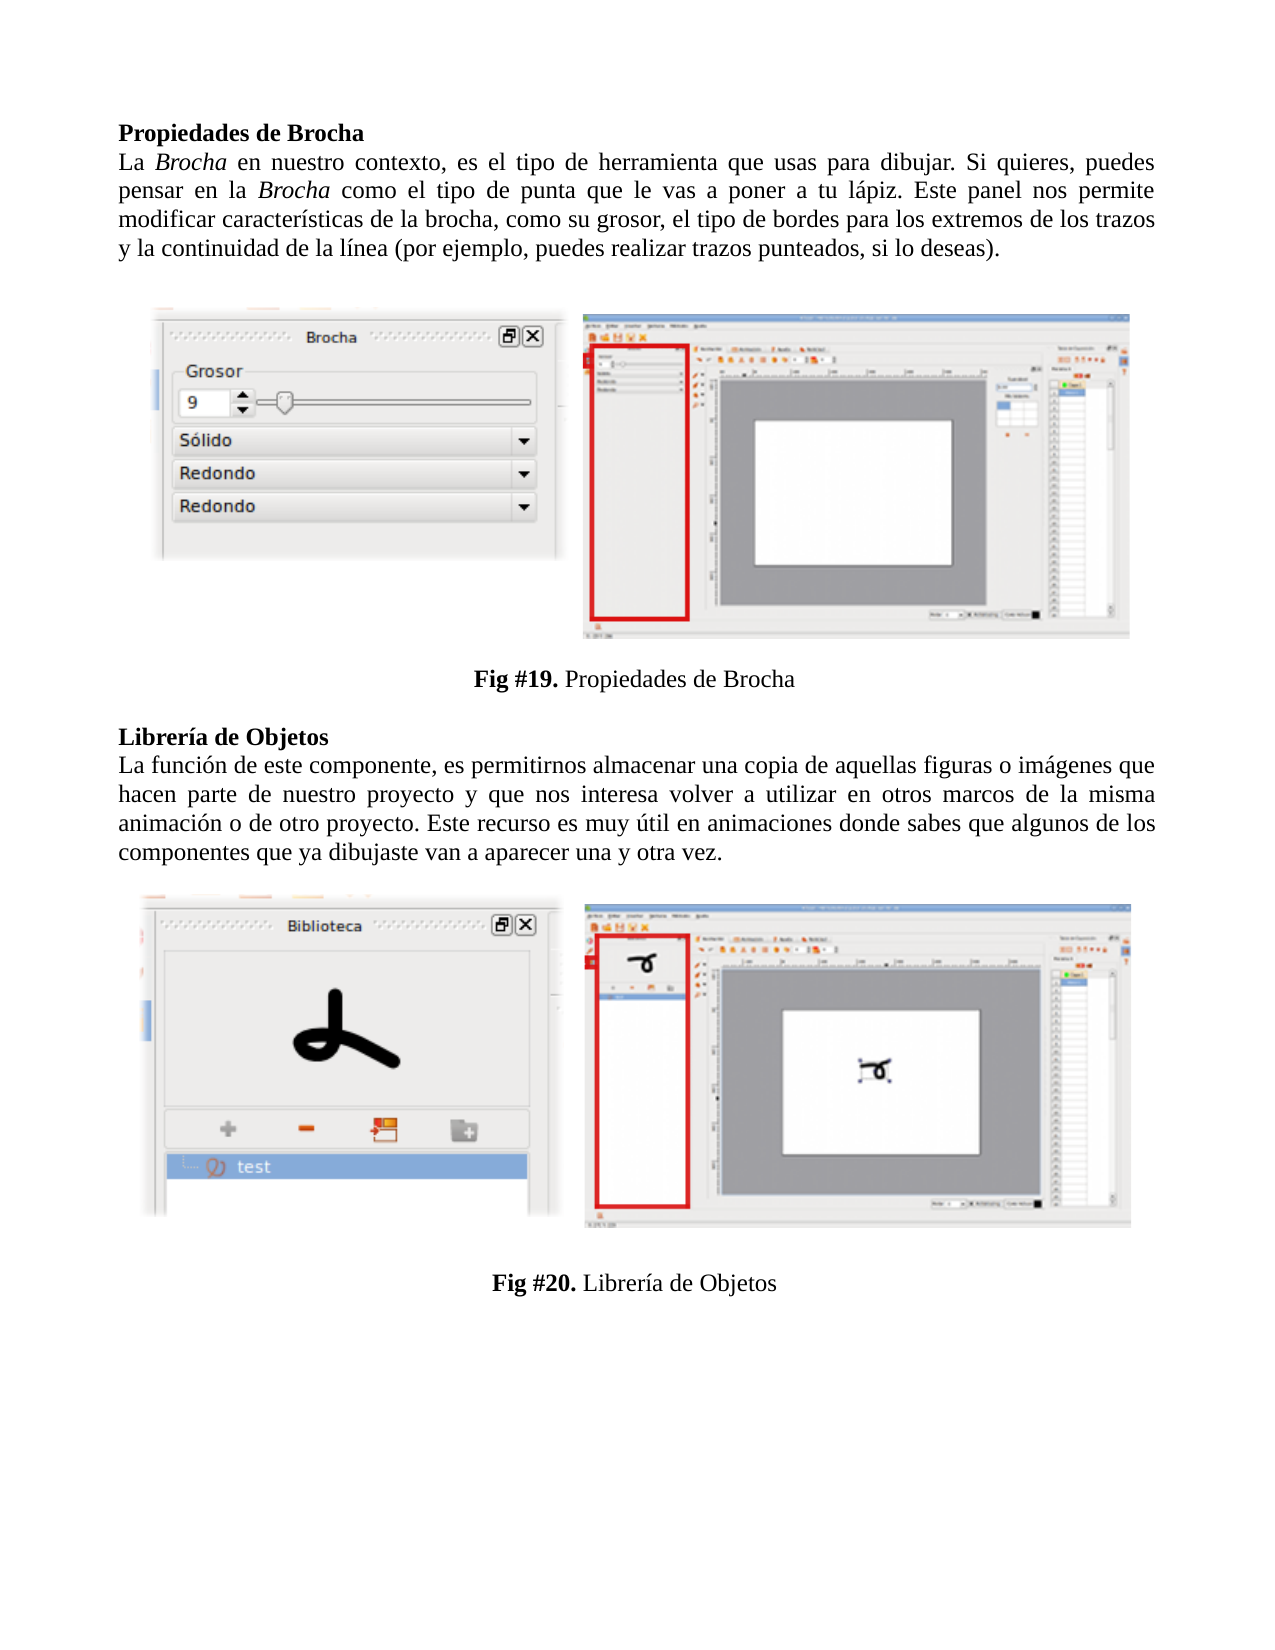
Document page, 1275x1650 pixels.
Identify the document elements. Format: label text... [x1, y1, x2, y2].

text La Brocha en nuestro contexto, es el tipo de herramienta que usas para dibujar. Si quieres, puedes pensar en la Brocha como el tipo de punta que le vas a poner a tu lápiz. Este panel nos permite modificar características de la brocha, como su grosor, el tipo de bordes para los extremos de los trazos y la continuidad de la línea (por ejemplo, puedes realizar trazos punteados, si lo deseas). [118, 147, 1157, 262]
picture [139, 894, 564, 1217]
picture [584, 904, 1132, 1228]
text Propiedades de Brocha [118, 118, 1157, 147]
picture [150, 307, 569, 561]
text Librería de Objetos [118, 722, 1157, 751]
text Fig #20. Librería de Objetos [118, 1268, 1157, 1297]
text Fig #19. Propiedades de Brocha [118, 664, 1157, 693]
text La función de este componente, es permitirnos almacenar una copia de aquellas figuras o imágenes que hacen parte de nuestro proyecto y que nos interesa volver a utilizar en otros marcos de la misma animación o de otro proyecto. Este recurso es muy útil en animaciones donde sabes que algunos de los componentes que ya dibujaste van a aparecer una y otra vez. [118, 751, 1157, 866]
picture [582, 314, 1130, 639]
